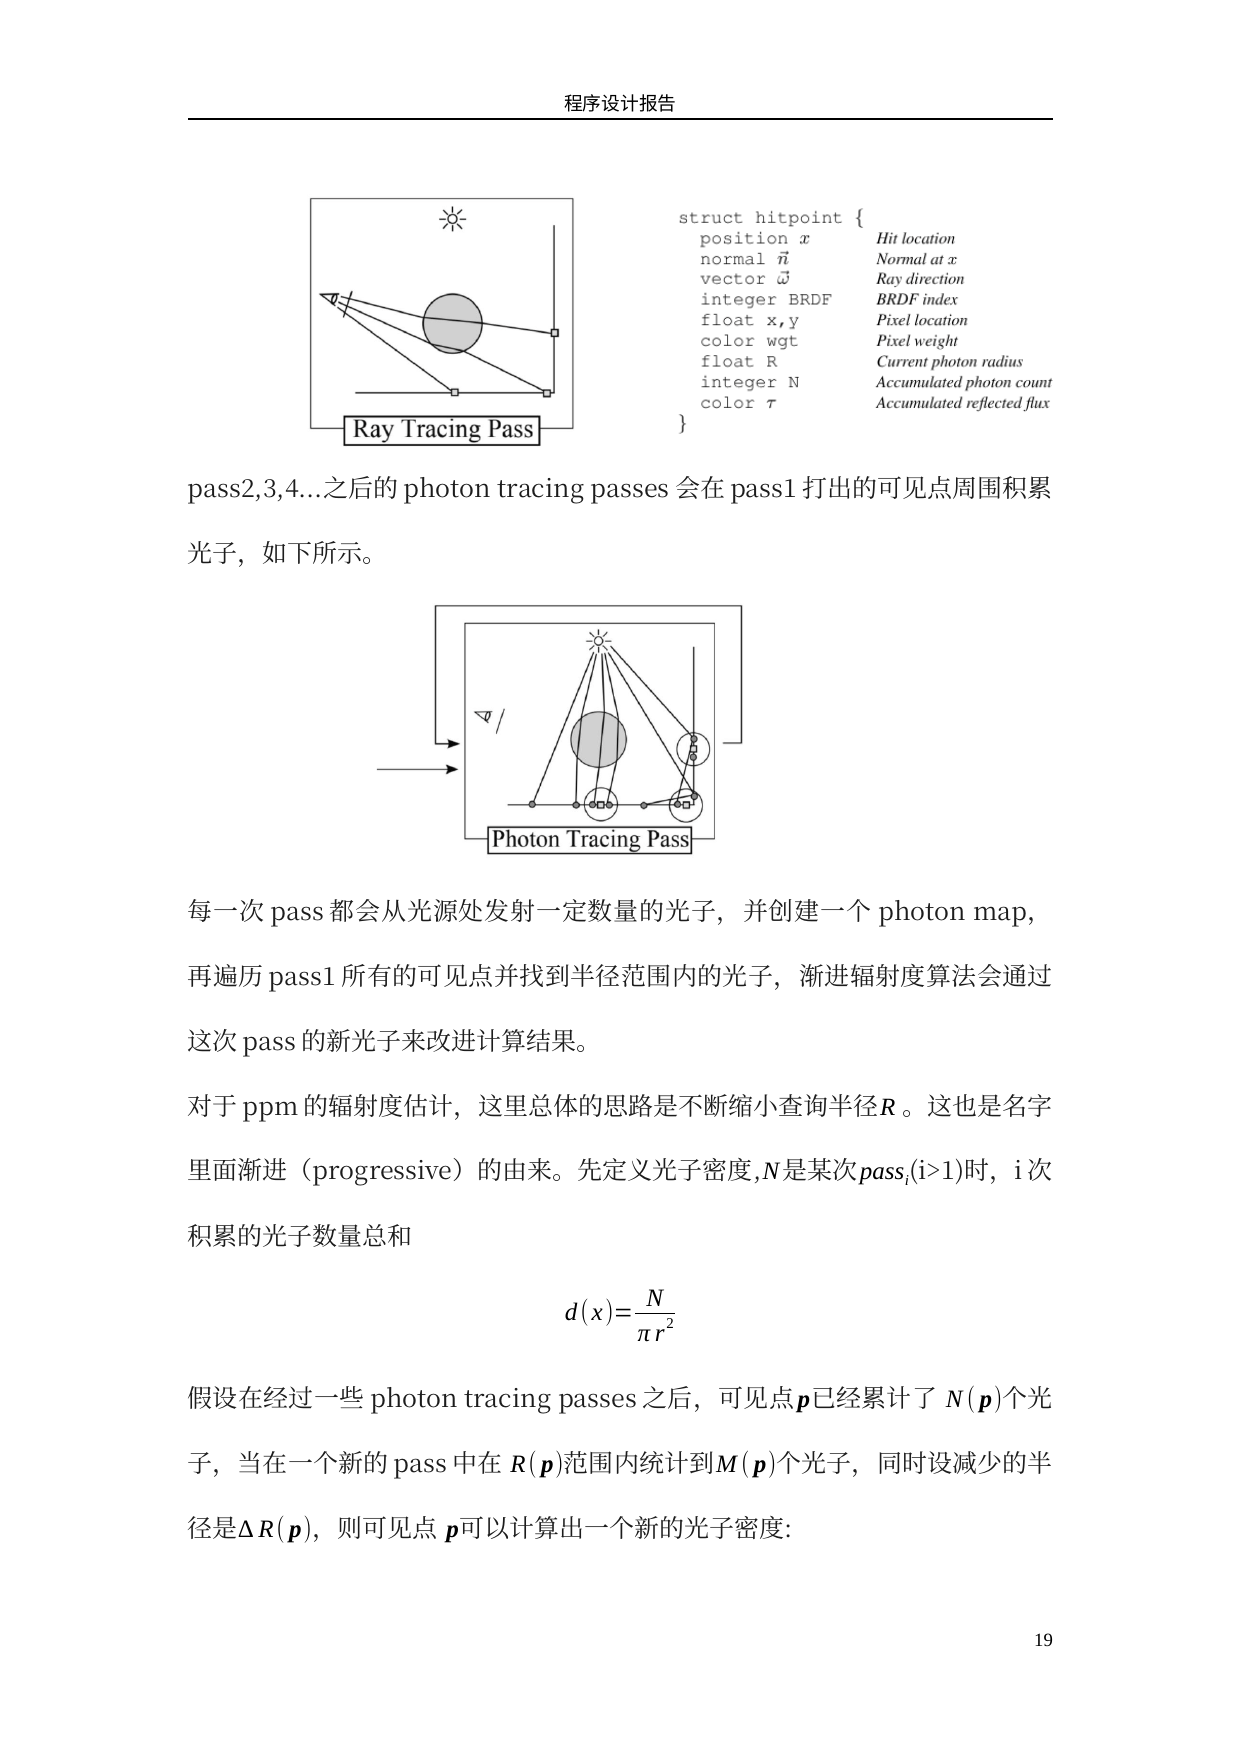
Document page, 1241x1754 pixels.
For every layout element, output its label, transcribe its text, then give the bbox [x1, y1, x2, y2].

text pass2,3,4...之后的photon tracing passes会在pass1打出的可见点周围积累光子，如下所示。 [187, 162, 1053, 584]
text 每一次pass都会从光源处发射一定数量的光子，并创建一个photon map，再遍历pass1所有的可见点并找到半径范围内的光子，渐进辐射度算法会通过这次pass的新光子来改进计算结果。 [187, 584, 1053, 1072]
picture [650, 197, 1104, 441]
picture [287, 190, 593, 454]
picture [376, 598, 753, 861]
text 对于ppm的辐射度估计，这里总体的思路是不断缩小查询半径 。这也是名字里面渐进（progressive）的由来。先定义光子密度,是某次(i>1)时，i次积累的光子数量总和 [187, 1072, 1053, 1267]
text 假设在经过一些photon tracing passes之后，可见点已经累计了 个光子，当在一个新的pass中在 范围内统计到个光子，同时设减少的半径是，则可见点 可以计算出一个新的光子密度: [187, 1267, 1053, 1559]
